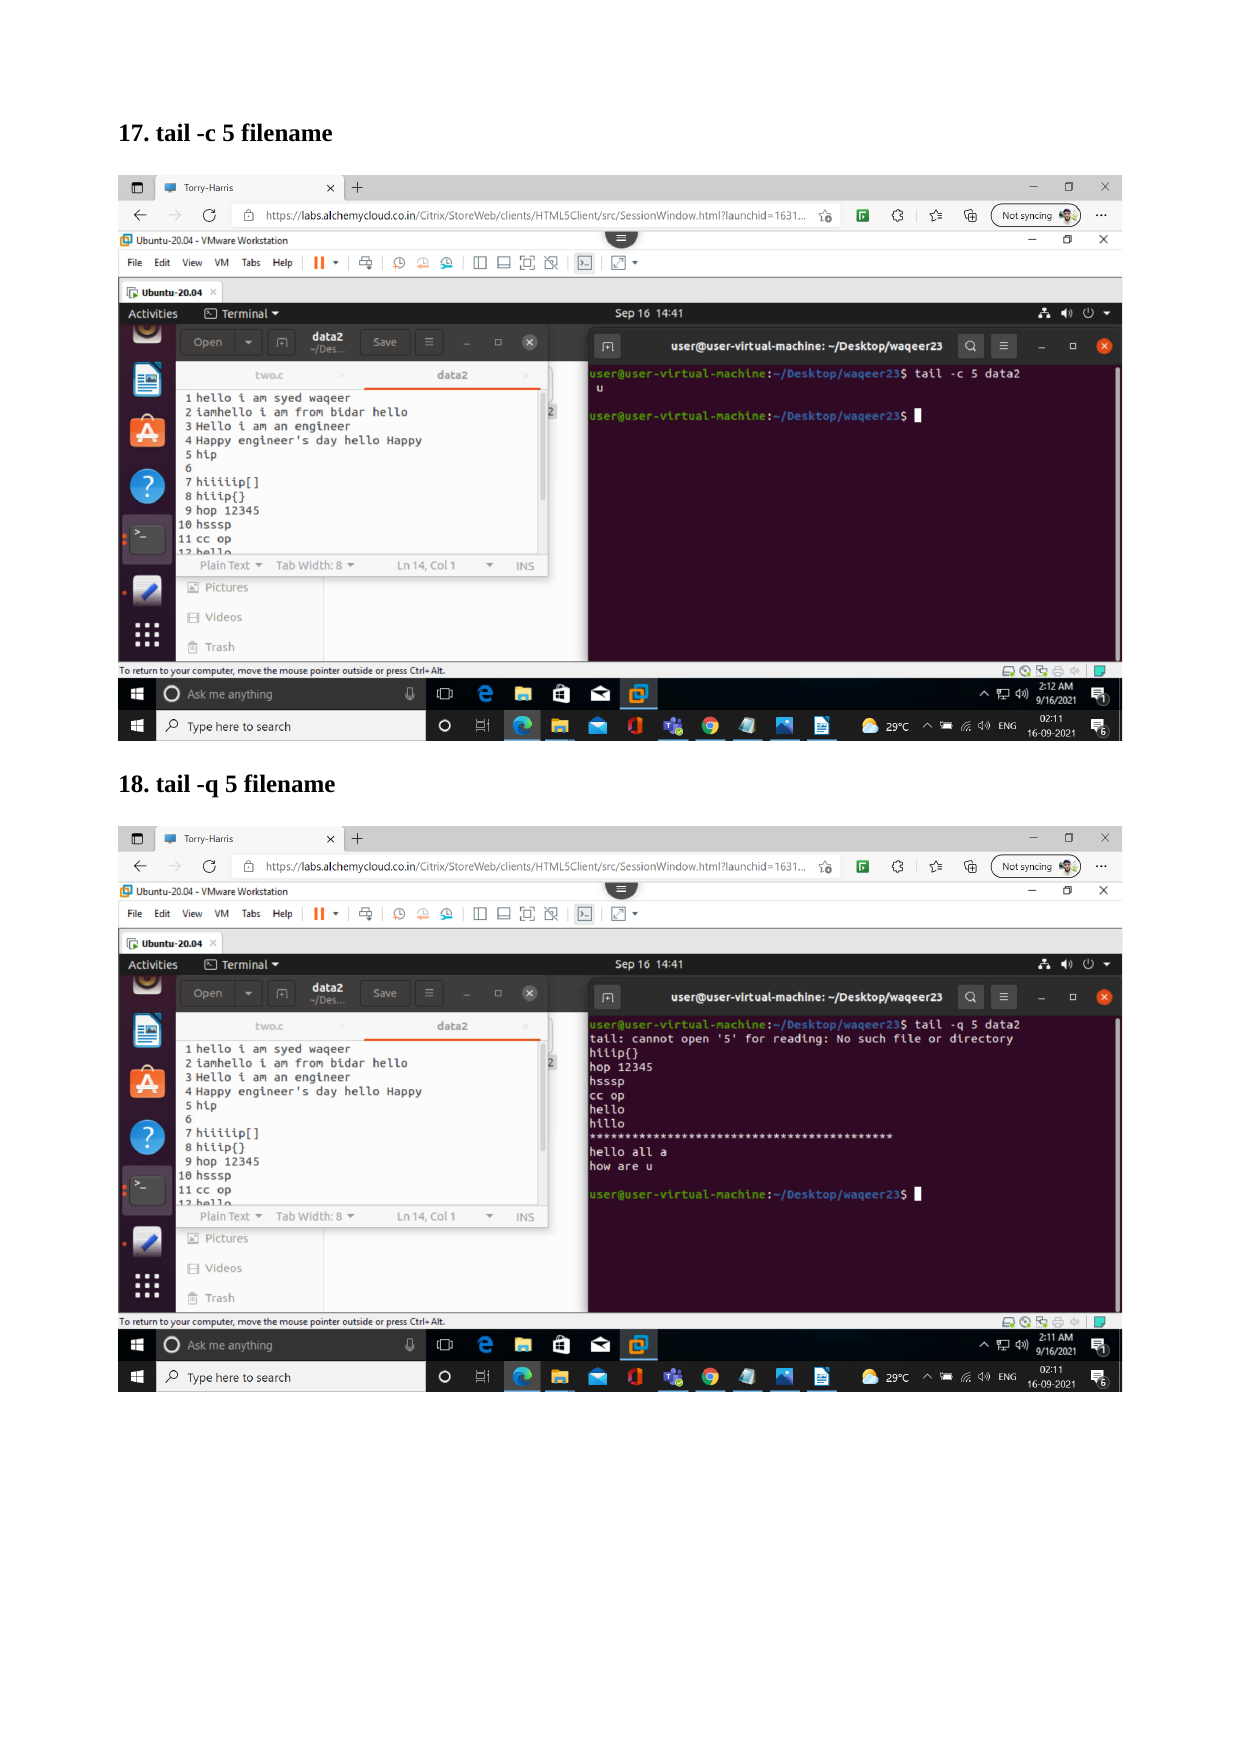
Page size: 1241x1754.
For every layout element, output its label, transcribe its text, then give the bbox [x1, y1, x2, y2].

text 18. tail -q 5 filename [118, 769, 1122, 798]
picture [118, 175, 1123, 741]
text 17. tail -c 5 filename [118, 118, 1122, 147]
picture [118, 826, 1123, 1392]
